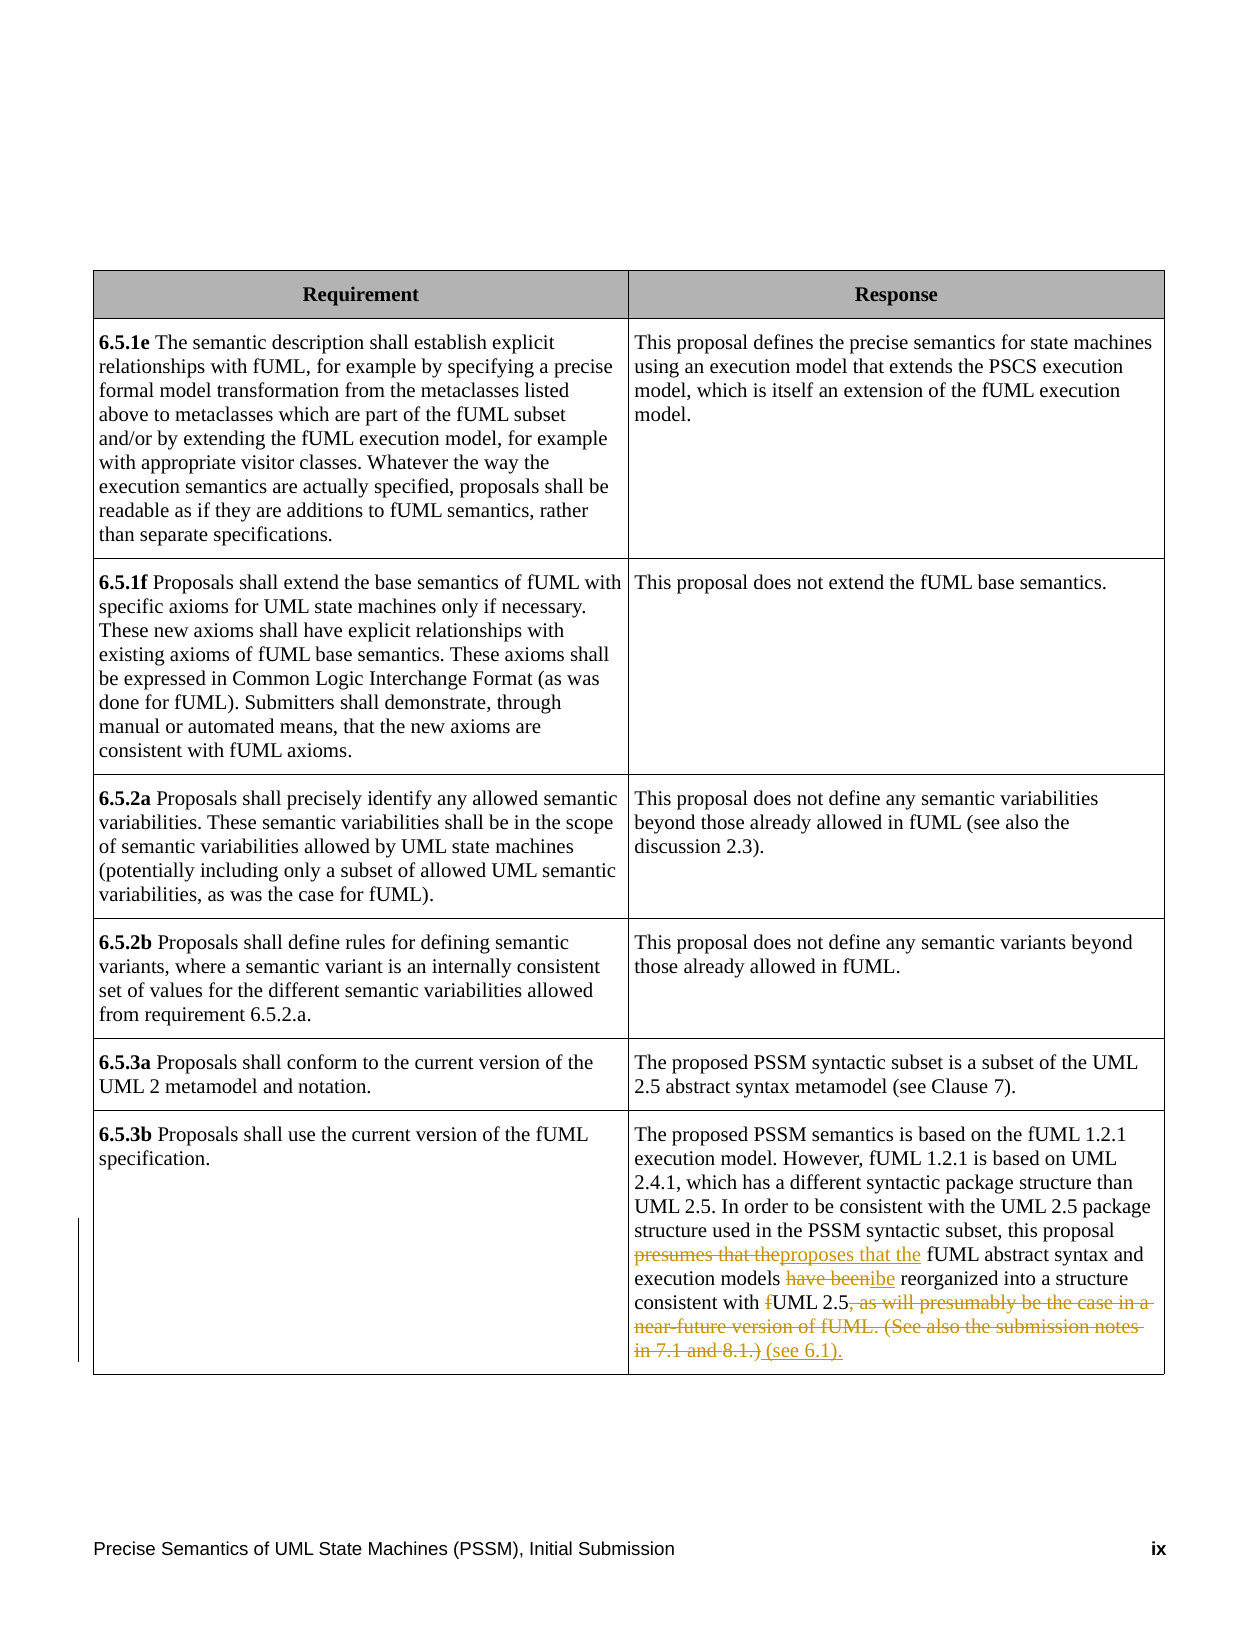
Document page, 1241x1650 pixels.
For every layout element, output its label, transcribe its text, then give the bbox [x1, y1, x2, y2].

table_header Requirement [94, 271, 628, 318]
table_cell 6.5.2b Proposals shall define rules for defining semantic variants, where a semantic variant is an internally consistent set of values for the different semantic variabilities allowed from requirement 6.5.2.a. [94, 919, 628, 1038]
table_cell This proposal defines the precise semantics for state machines using an execution model that extends the PSCS execution model, which is itself an extension of the fUML execution model. [629, 319, 1164, 558]
table_cell This proposal does not define any semantic variants beyond those already allowed in fUML. [629, 919, 1164, 1038]
table_cell 6.5.3a Proposals shall conform to the current version of the UML 2 metamodel and notation. [94, 1039, 628, 1110]
table_cell The proposed PSSM syntactic subset is a subset of the UML 2.5 abstract syntax metamodel (see Clause 7). [629, 1039, 1164, 1110]
table_cell 6.5.2a Proposals shall precisely identify any allowed semantic variabilities. These semantic variabilities shall be in the scope of semantic variabilities allowed by UML state machines (potentially including only a subset of allowed UML semantic variabilities, as was the case for fUML). [94, 775, 628, 918]
table_header Response [629, 271, 1164, 318]
table_cell The proposed PSSM semantics is based on the fUML 1.2.1 execution model. However, fUML 1.2.1 is based on UML 2.4.1, which has a different syntactic package structure than UML 2.5. In order to be consistent with the UML 2.5 package structure used in the PSSM syntactic subset, this proposal proposes that the fUML abstract syntax and execution models ibe reorganized into a structure consistent with UML 2.5 (see 6.1). [629, 1111, 1164, 1374]
table_cell This proposal does not define any semantic variabilities beyond those already allowed in fUML (see also the discussion 2.3). [629, 775, 1164, 918]
table_cell 6.5.1f Proposals shall extend the base semantics of fUML with specific axioms for UML state machines only if necessary. These new axioms shall have explicit relationships with existing axioms of fUML base semantics. These axioms shall be expressed in Common Logic Interchange Format (as was done for fUML). Submitters shall demonstrate, through manual or automated means, that the new axioms are consistent with fUML axioms. [94, 559, 628, 774]
table_cell 6.5.3b Proposals shall use the current version of the fUML specification. [94, 1111, 628, 1374]
table_cell 6.5.1e The semantic description shall establish explicit relationships with fUML, for example by specifying a precise formal model transformation from the metaclasses listed above to metaclasses which are part of the fUML subset and/or by extending the fUML execution model, for example with appropriate visitor classes. Whatever the way the execution semantics are actually specified, proposals shall be readable as if they are additions to fUML semantics, rather than separate specifications. [94, 319, 628, 558]
table_cell This proposal does not extend the fUML base semantics. [629, 559, 1164, 774]
